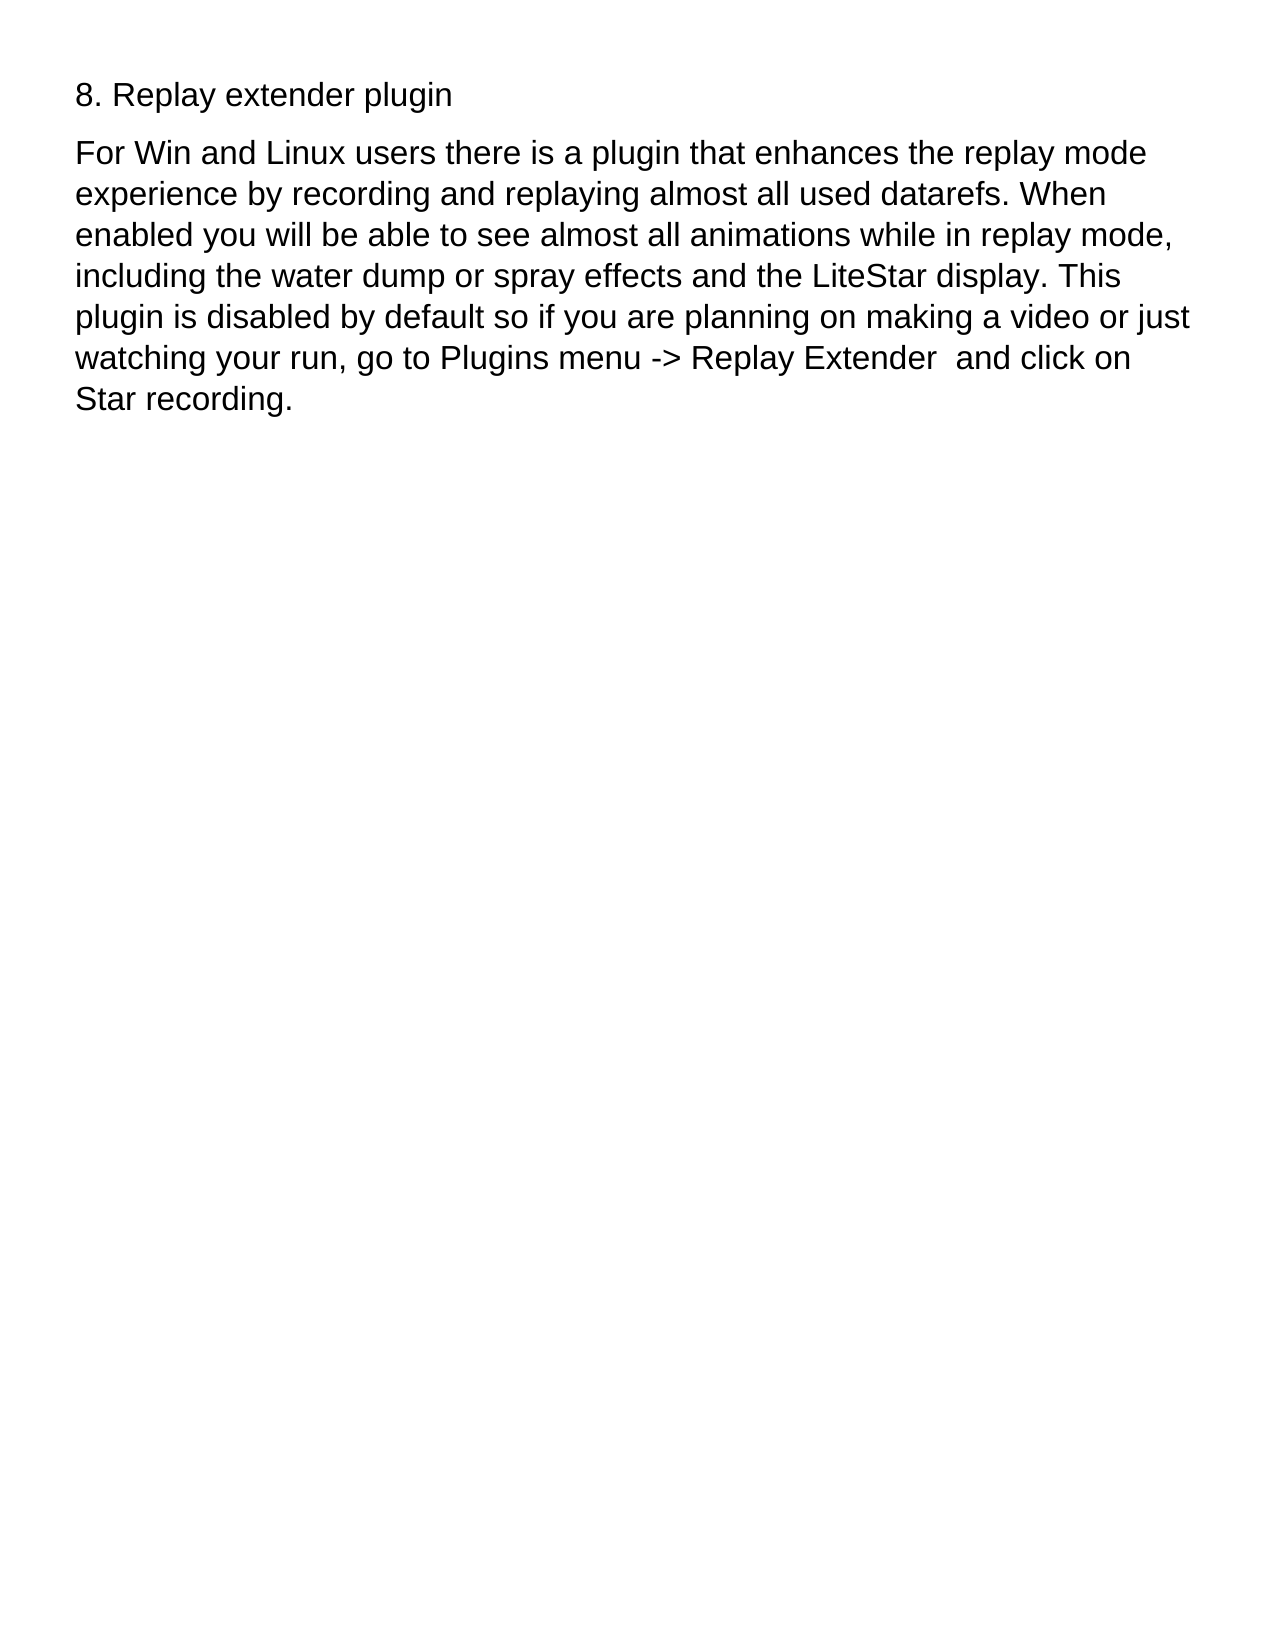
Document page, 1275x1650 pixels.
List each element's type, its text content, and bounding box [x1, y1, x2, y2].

text 8. Replay extender plugin [75, 75, 1200, 113]
text For Win and Linux users there is a plugin that enhances the replay mode experience by recording and replaying almost all used datarefs. When enabled you will be able to see almost all animations while in replay mode, including the water dump or spray effects and the LiteStar display. This plugin is disabled by default so if you are planning on making a video or just watching your run, go to Plugins menu -> Replay Extender and click on Star recording. [75, 133, 1200, 417]
